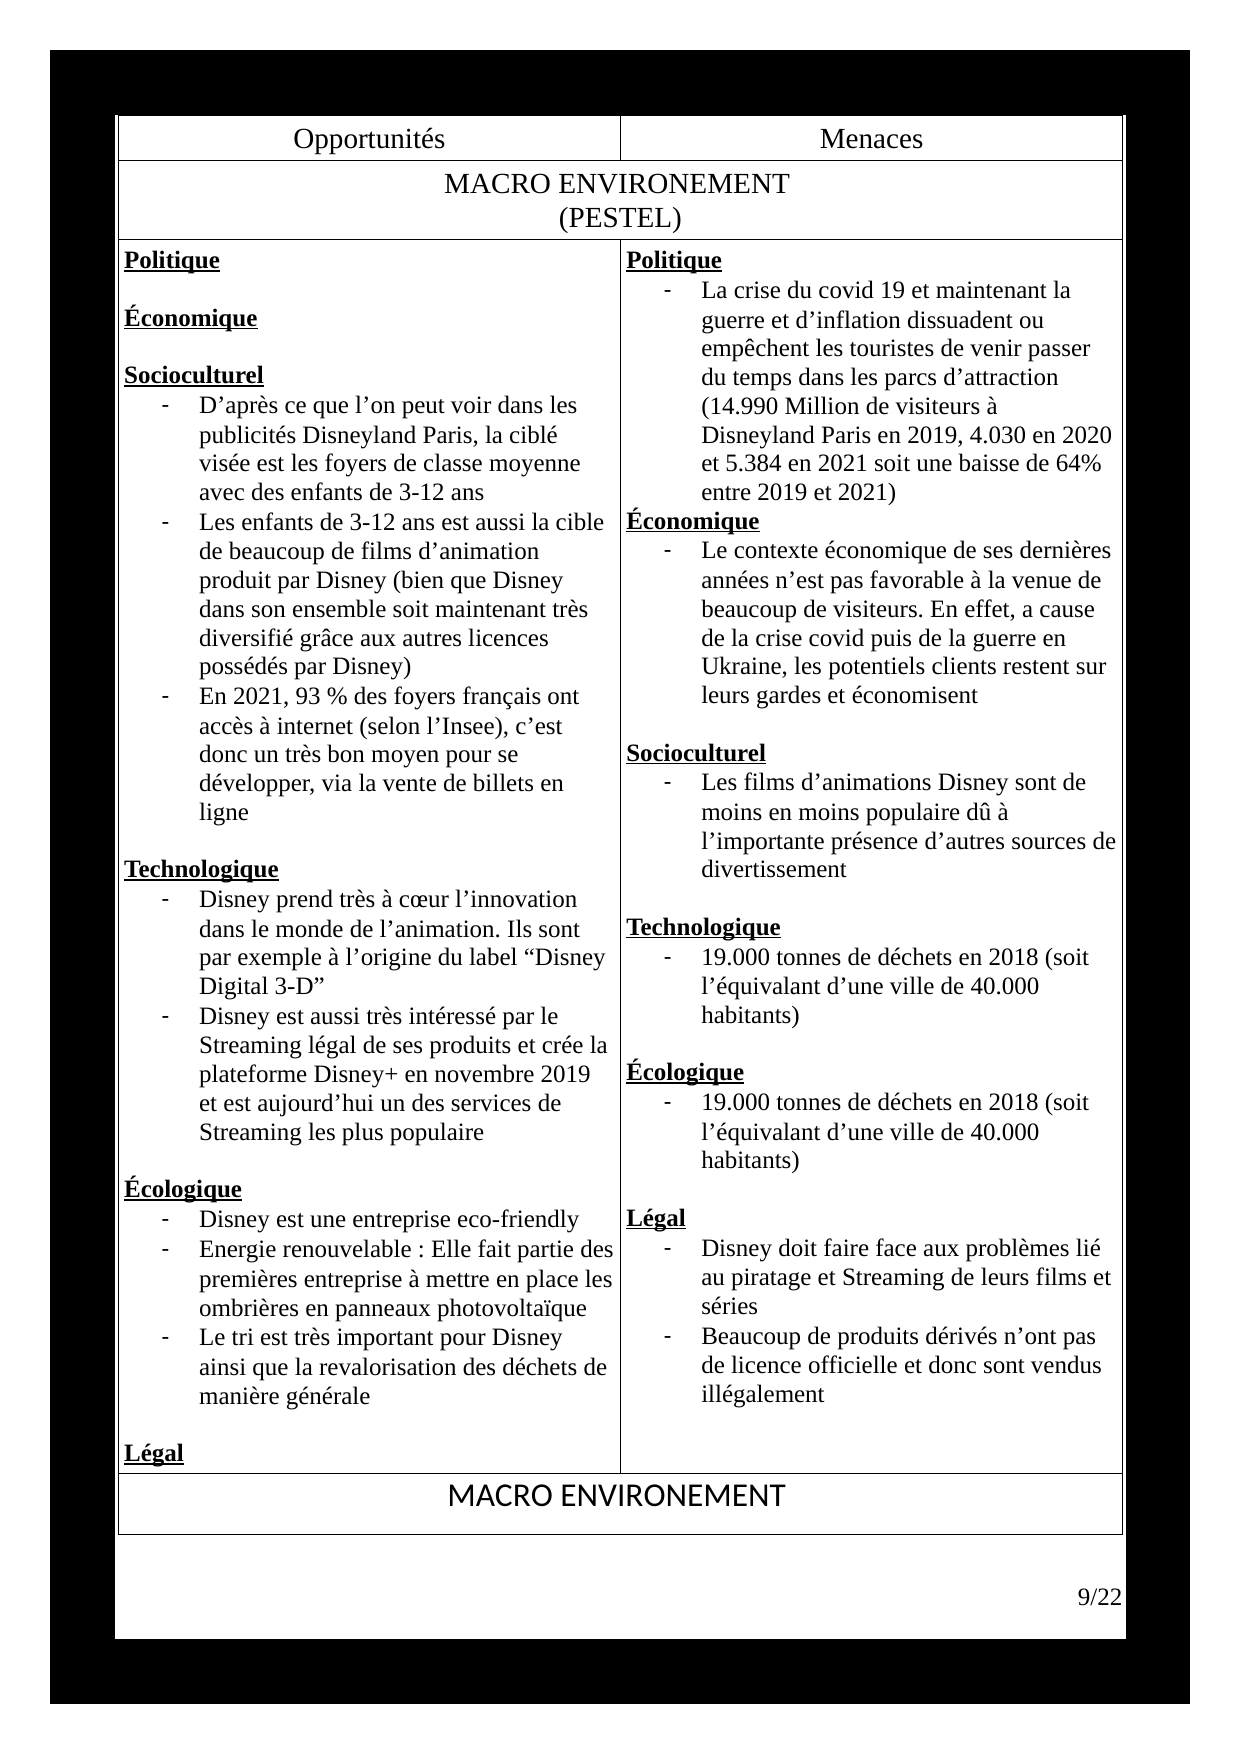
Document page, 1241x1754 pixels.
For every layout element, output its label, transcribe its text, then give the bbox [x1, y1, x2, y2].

table_cell MACRO ENVIRONEMENT [119, 1474, 1122, 1534]
table_cell Politique La crise du covid 19 et maintenant la guerre et d’inflation dissuadent ou empêchent les touristes de venir passer du temps dans les parcs d’attraction (14.990 Million de visiteurs à Disneyland Paris en 2019, 4.030 en 2020 et 5.384 en 2021 soit une baisse de 64% entre 2019 et 2021) Économique Le contexte économique de ses dernières années n’est pas favorable à la venue de beaucoup de visiteurs. En effet, a cause de la crise covid puis de la guerre en Ukraine, les potentiels clients restent sur leurs gardes et économisent Socioculturel Les films d’animations Disney sont de moins en moins populaire dû à l’importante présence d’autres sources de divertissement Technologique 19.000 tonnes de déchets en 2018 (soit l’équivalant d’une ville de 40.000 habitants) Écologique 19.000 tonnes de déchets en 2018 (soit l’équivalant d’une ville de 40.000 habitants) Légal Disney doit faire face aux problèmes lié au piratage et Streaming de leurs films et séries Beaucoup de produits dérivés n’ont pas de licence officielle et donc sont vendus illégalement [621, 240, 1122, 1473]
table_cell MACRO ENVIRONEMENT (PESTEL) [119, 161, 1122, 239]
table_cell Opportunités [119, 116, 620, 160]
table_cell Politique Économique Socioculturel D’après ce que l’on peut voir dans les publicités Disneyland Paris, la ciblé visée est les foyers de classe moyenne avec des enfants de 3-12 ans Les enfants de 3-12 ans est aussi la cible de beaucoup de films d’animation produit par Disney (bien que Disney dans son ensemble soit maintenant très diversifié grâce aux autres licences possédés par Disney) En 2021, 93 % des foyers français ont accès à internet (selon l’Insee), c’est donc un très bon moyen pour se développer, via la vente de billets en ligne Technologique Disney prend très à cœur l’innovation dans le monde de l’animation. Ils sont par exemple à l’origine du label “Disney Digital 3-D” Disney est aussi très intéressé par le Streaming légal de ses produits et crée la plateforme Disney+ en novembre 2019 et est aujourd’hui un des services de Streaming les plus populaire Écologique Disney est une entreprise eco-friendly Energie renouvelable : Elle fait partie des premières entreprise à mettre en place les ombrières en panneaux photovoltaïque Le tri est très important pour Disney ainsi que la revalorisation des déchets de manière générale Légal [119, 240, 620, 1473]
table_cell Menaces [621, 116, 1122, 160]
